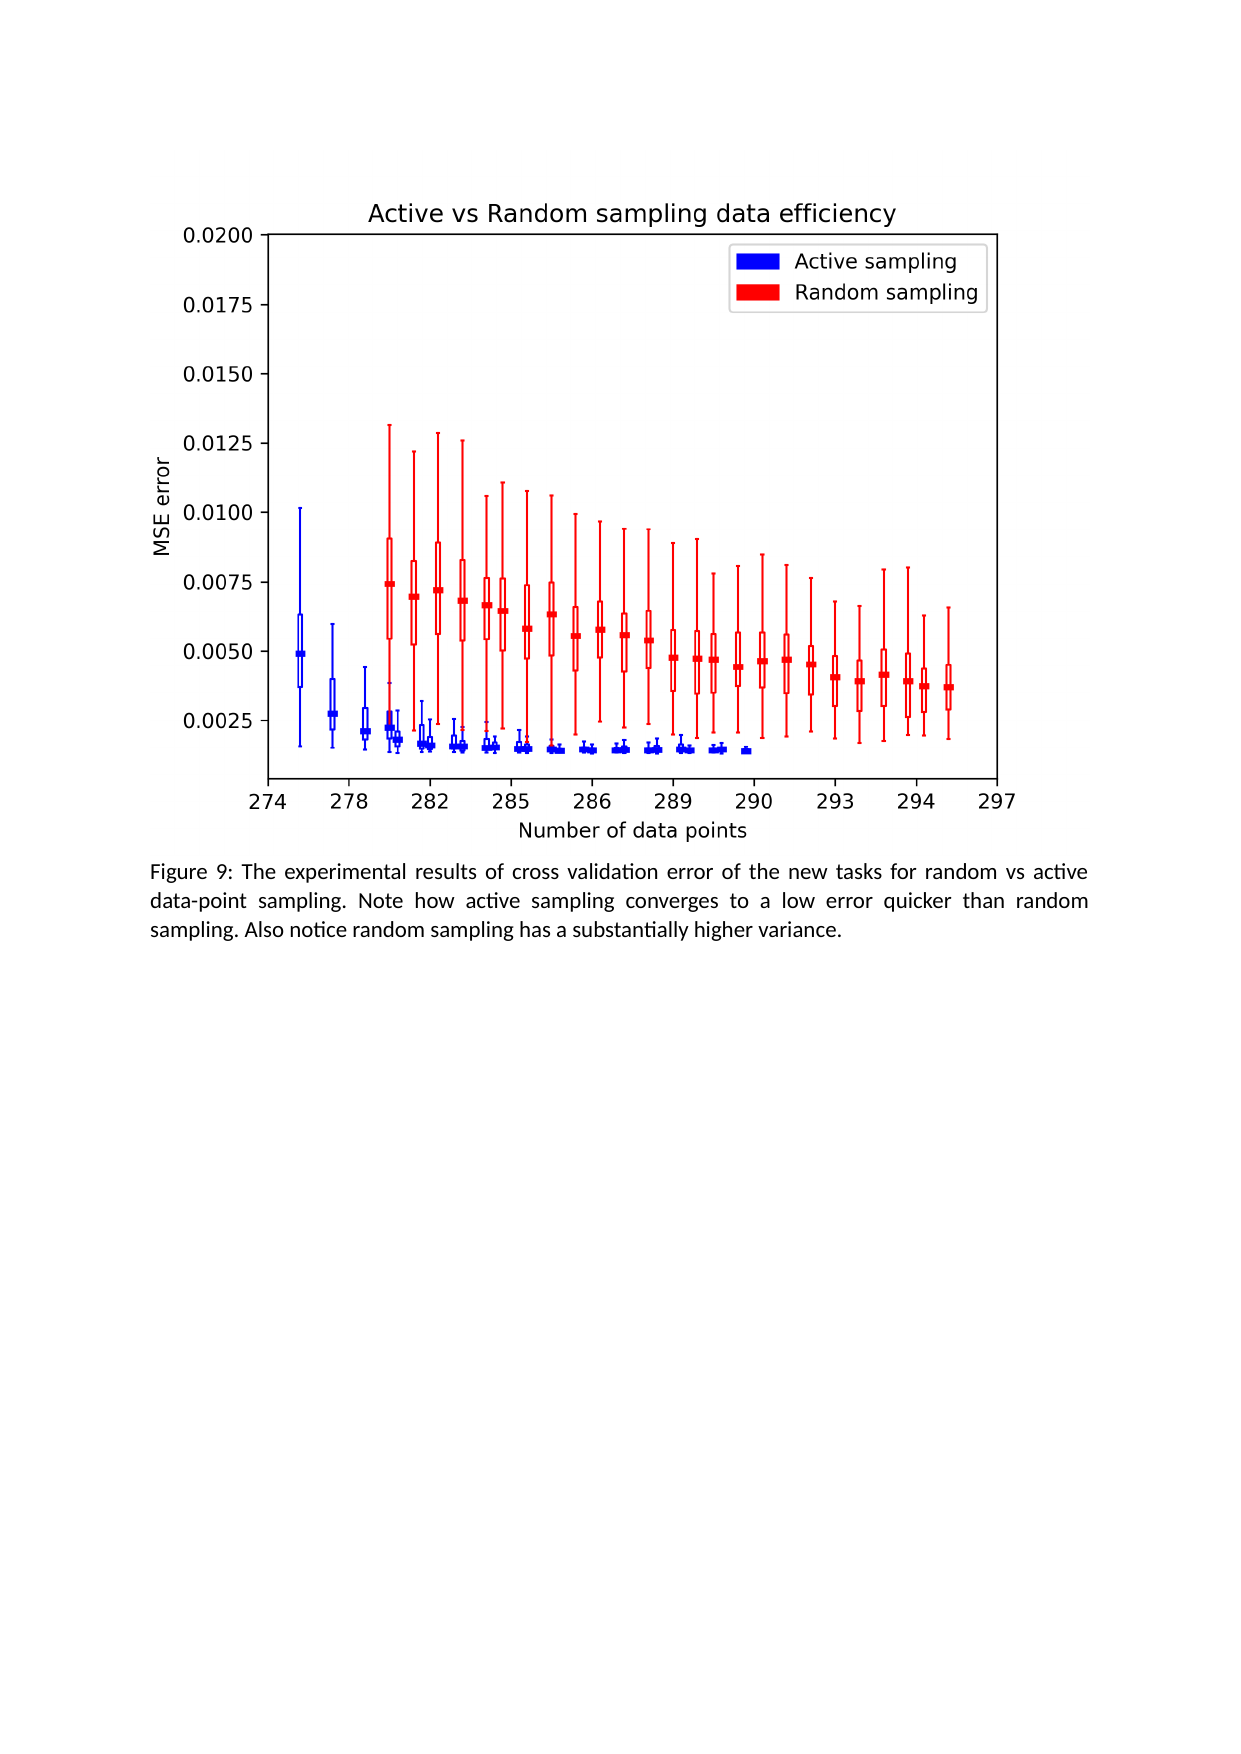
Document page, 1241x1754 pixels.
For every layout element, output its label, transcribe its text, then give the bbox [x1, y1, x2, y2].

text Figure 9: The experimental results of cross validation error of the new tasks for random vs active data-point sampling. Note how active sampling converges to a low error quicker than random sampling. Also notice random sampling has a substantially higher variance. [150, 857, 1090, 943]
picture [150, 150, 1091, 856]
